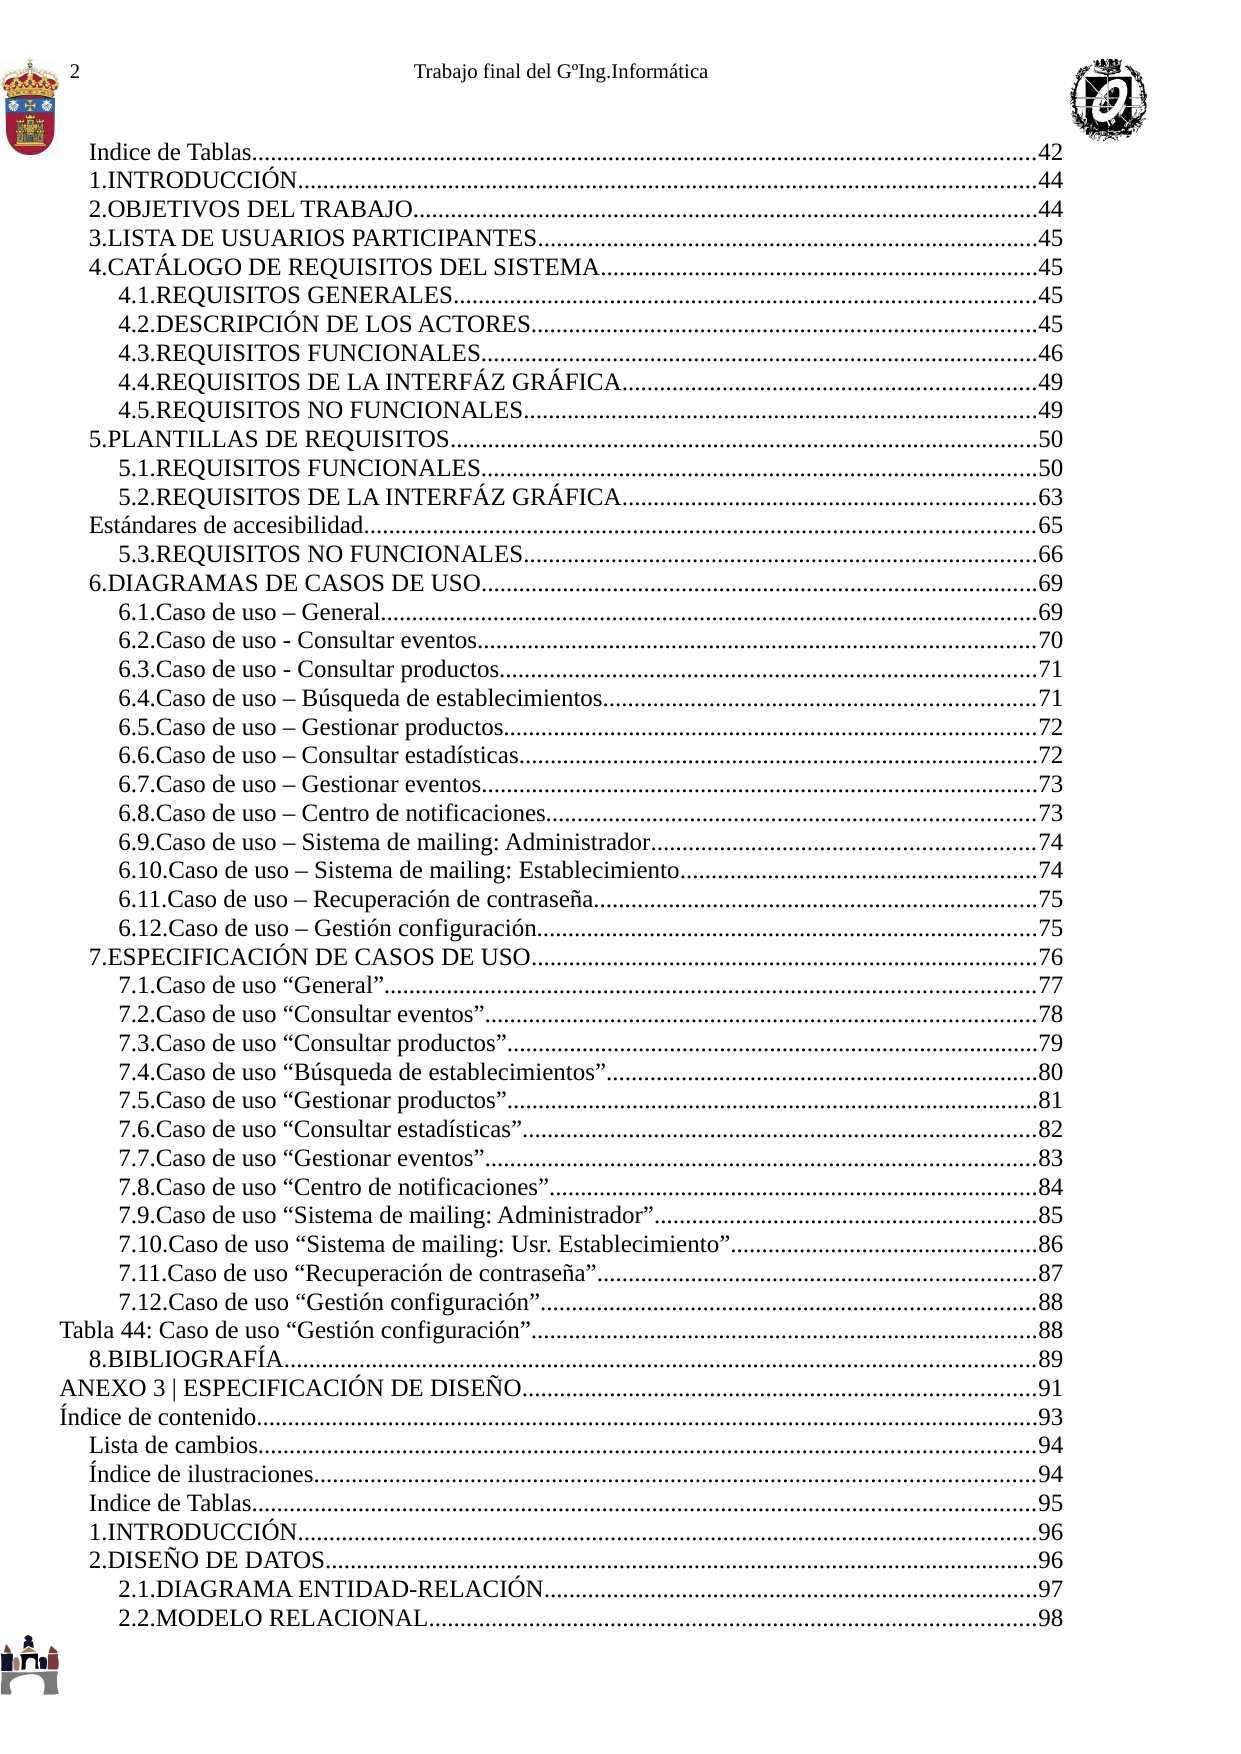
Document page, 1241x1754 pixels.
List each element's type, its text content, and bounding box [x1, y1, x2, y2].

text 4.5.REQUISITOS NO FUNCIONALES 49 [118, 395, 1063, 424]
text 6.11.Caso de uso – Recuperación de contraseña 75 [118, 884, 1063, 913]
text 6.10.Caso de uso – Sistema de mailing: Establecimiento 74 [118, 855, 1063, 884]
text Tabla 44: Caso de uso “Gestión configuración” 88 [59, 1315, 1063, 1344]
text 6.12.Caso de uso – Gestión configuración 75 [118, 913, 1063, 942]
text 7.7.Caso de uso “Gestionar eventos” 83 [118, 1143, 1063, 1172]
text Índice de contenido 93 [59, 1402, 1063, 1430]
text 7.9.Caso de uso “Sistema de mailing: Administrador” 85 [118, 1200, 1063, 1229]
text 4.1.REQUISITOS GENERALES 45 [118, 280, 1063, 309]
text 1.INTRODUCCIÓN 44 [88, 165, 1063, 194]
text 6.5.Caso de uso – Gestionar productos 72 [118, 712, 1063, 740]
text 7.10.Caso de uso “Sistema de mailing: Usr. Establecimiento” 86 [118, 1229, 1063, 1258]
text 7.2.Caso de uso “Consultar eventos” 78 [118, 999, 1063, 1028]
text 8.BIBLIOGRAFÍA 89 [88, 1344, 1063, 1373]
text 6.1.Caso de uso – General 69 [118, 597, 1063, 625]
text 2.OBJETIVOS DEL TRABAJO 44 [88, 194, 1063, 223]
text Lista de cambios 94 [88, 1430, 1063, 1459]
text 7.ESPECIFICACIÓN DE CASOS DE USO 76 [88, 942, 1063, 970]
text 4.CATÁLOGO DE REQUISITOS DEL SISTEMA 45 [88, 252, 1063, 280]
text 6.DIAGRAMAS DE CASOS DE USO 69 [88, 568, 1063, 597]
picture [0, 1634, 59, 1695]
text Índice de ilustraciones 94 [88, 1459, 1063, 1488]
text 6.9.Caso de uso – Sistema de mailing: Administrador 74 [118, 827, 1063, 855]
text Indice de Tablas 42 [88, 137, 1063, 165]
text 4.4.REQUISITOS DE LA INTERFÁZ GRÁFICA 49 [118, 367, 1063, 395]
text 7.11.Caso de uso “Recuperación de contraseña” 87 [118, 1258, 1063, 1287]
text 6.4.Caso de uso – Búsqueda de establecimientos 71 [118, 683, 1063, 712]
text 5.2.REQUISITOS DE LA INTERFÁZ GRÁFICA 63 [118, 482, 1063, 510]
text 5.1.REQUISITOS FUNCIONALES 50 [118, 453, 1063, 482]
text 6.8.Caso de uso – Centro de notificaciones 73 [118, 798, 1063, 827]
text 7.12.Caso de uso “Gestión configuración” 88 [118, 1287, 1063, 1315]
text 6.2.Caso de uso - Consultar eventos 70 [118, 625, 1063, 654]
text Indice de Tablas 95 [88, 1488, 1063, 1517]
text 6.6.Caso de uso – Consultar estadísticas 72 [118, 740, 1063, 769]
text 5.PLANTILLAS DE REQUISITOS 50 [88, 424, 1063, 453]
text 7.8.Caso de uso “Centro de notificaciones” 84 [118, 1172, 1063, 1200]
text 7.1.Caso de uso “General” 77 [118, 970, 1063, 999]
text 4.3.REQUISITOS FUNCIONALES 46 [118, 338, 1063, 367]
picture [0, 59, 59, 155]
text 4.2.DESCRIPCIÓN DE LOS ACTORES 45 [118, 309, 1063, 338]
picture [1063, 59, 1152, 144]
text 2.DISEÑO DE DATOS 96 [88, 1545, 1063, 1574]
text ANEXO 3 | ESPECIFICACIÓN DE DISEÑO 91 [59, 1373, 1063, 1402]
text 2.1.DIAGRAMA ENTIDAD-RELACIÓN 97 [118, 1574, 1063, 1603]
text 6.7.Caso de uso – Gestionar eventos 73 [118, 769, 1063, 798]
text 7.4.Caso de uso “Búsqueda de establecimientos” 80 [118, 1057, 1063, 1085]
text 7.6.Caso de uso “Consultar estadísticas” 82 [118, 1114, 1063, 1143]
text 6.3.Caso de uso - Consultar productos 71 [118, 654, 1063, 683]
text 3.LISTA DE USUARIOS PARTICIPANTES 45 [88, 223, 1063, 252]
text 7.5.Caso de uso “Gestionar productos” 81 [118, 1085, 1063, 1114]
text 1.INTRODUCCIÓN 96 [88, 1517, 1063, 1545]
text 5.3.REQUISITOS NO FUNCIONALES 66 [118, 539, 1063, 568]
text Estándares de accesibilidad 65 [88, 510, 1063, 539]
text 2.2.MODELO RELACIONAL 98 [118, 1603, 1063, 1632]
text 7.3.Caso de uso “Consultar productos” 79 [118, 1028, 1063, 1057]
